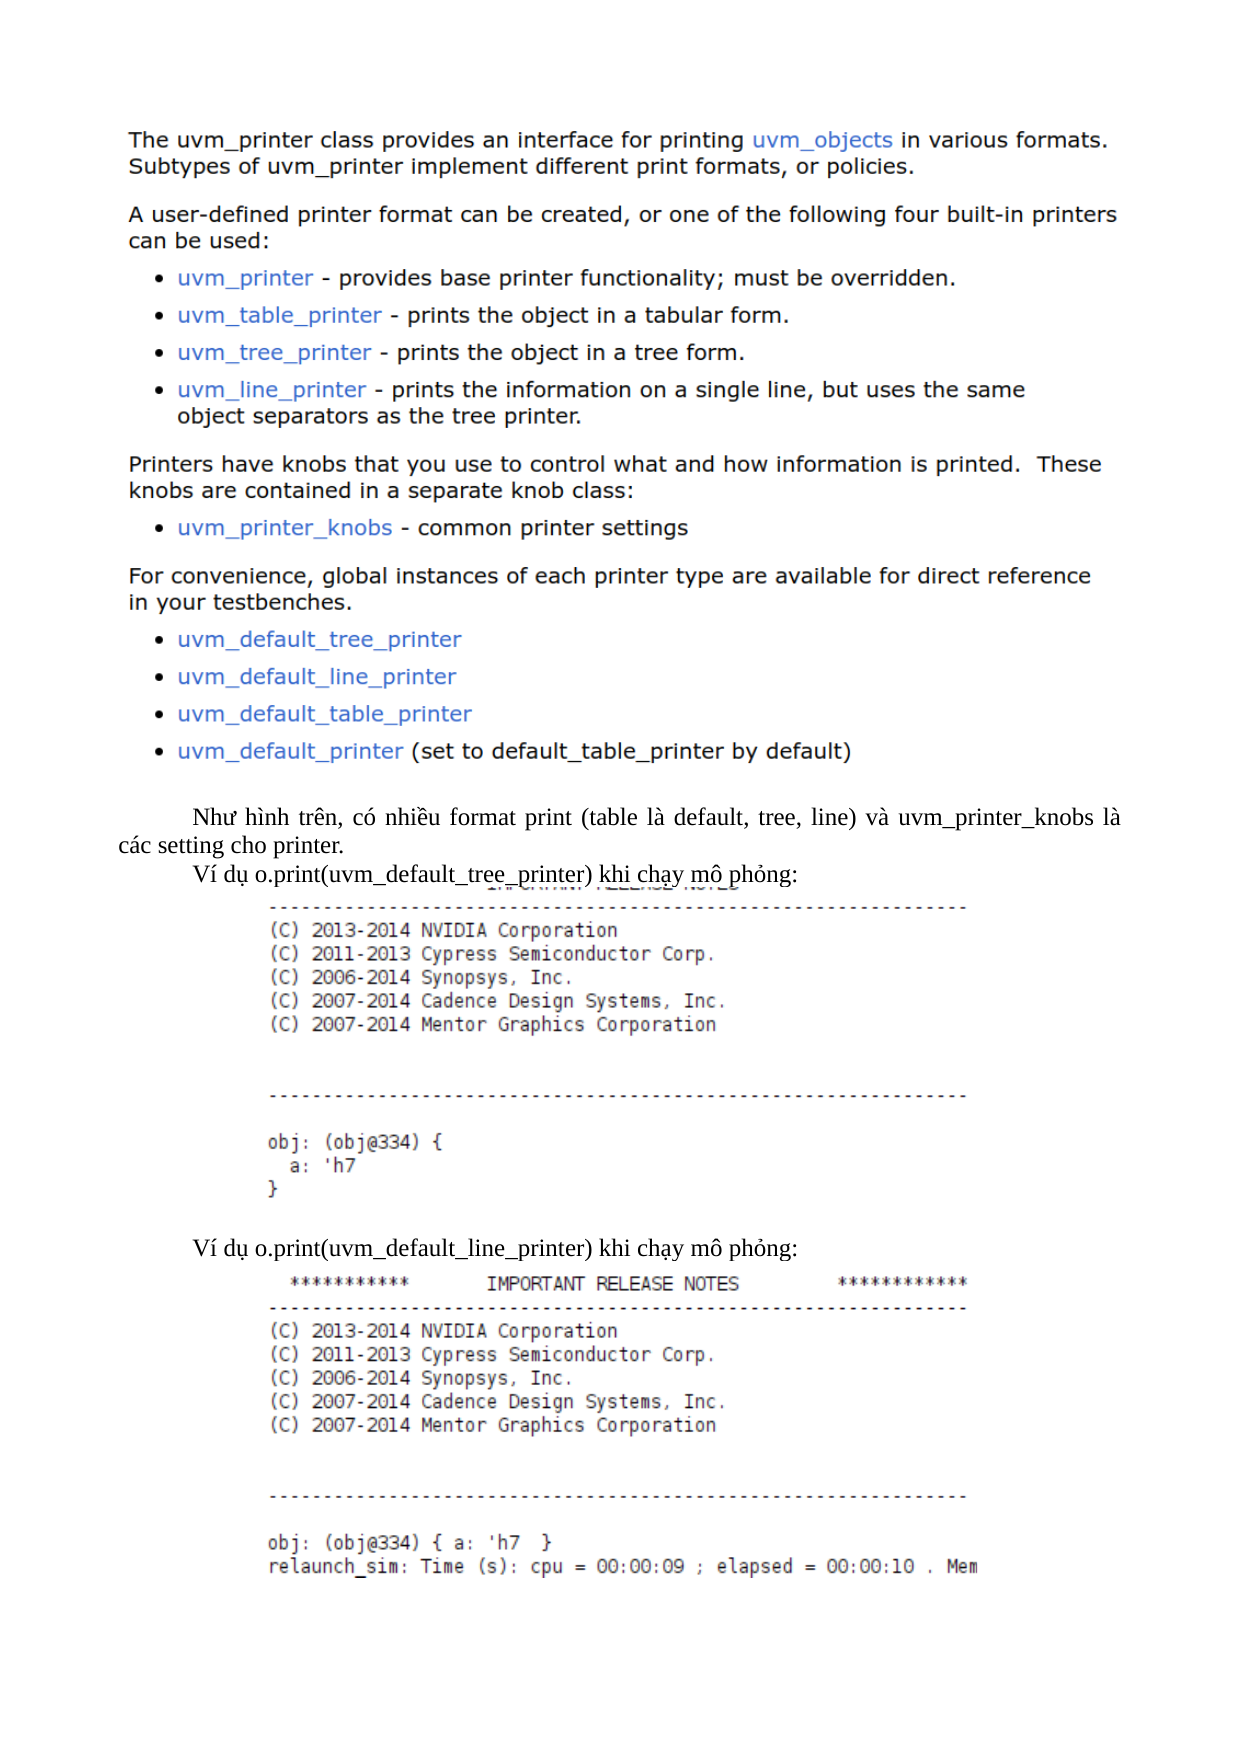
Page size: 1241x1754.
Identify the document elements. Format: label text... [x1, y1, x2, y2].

text Như hình trên, có nhiều format print (table là default, tree, line) và uvm_printer_knobs là các setting cho printer. [118, 773, 1122, 859]
text Ví dụ o.print(uvm_default_line_printer) khi chạy mô phỏng: [118, 1233, 1122, 1262]
text Ví dụ o.print(uvm_default_tree_printer) khi chạy mô phỏng: [118, 859, 1122, 888]
picture [118, 118, 1123, 773]
picture [263, 887, 978, 1204]
picture [263, 1261, 978, 1578]
